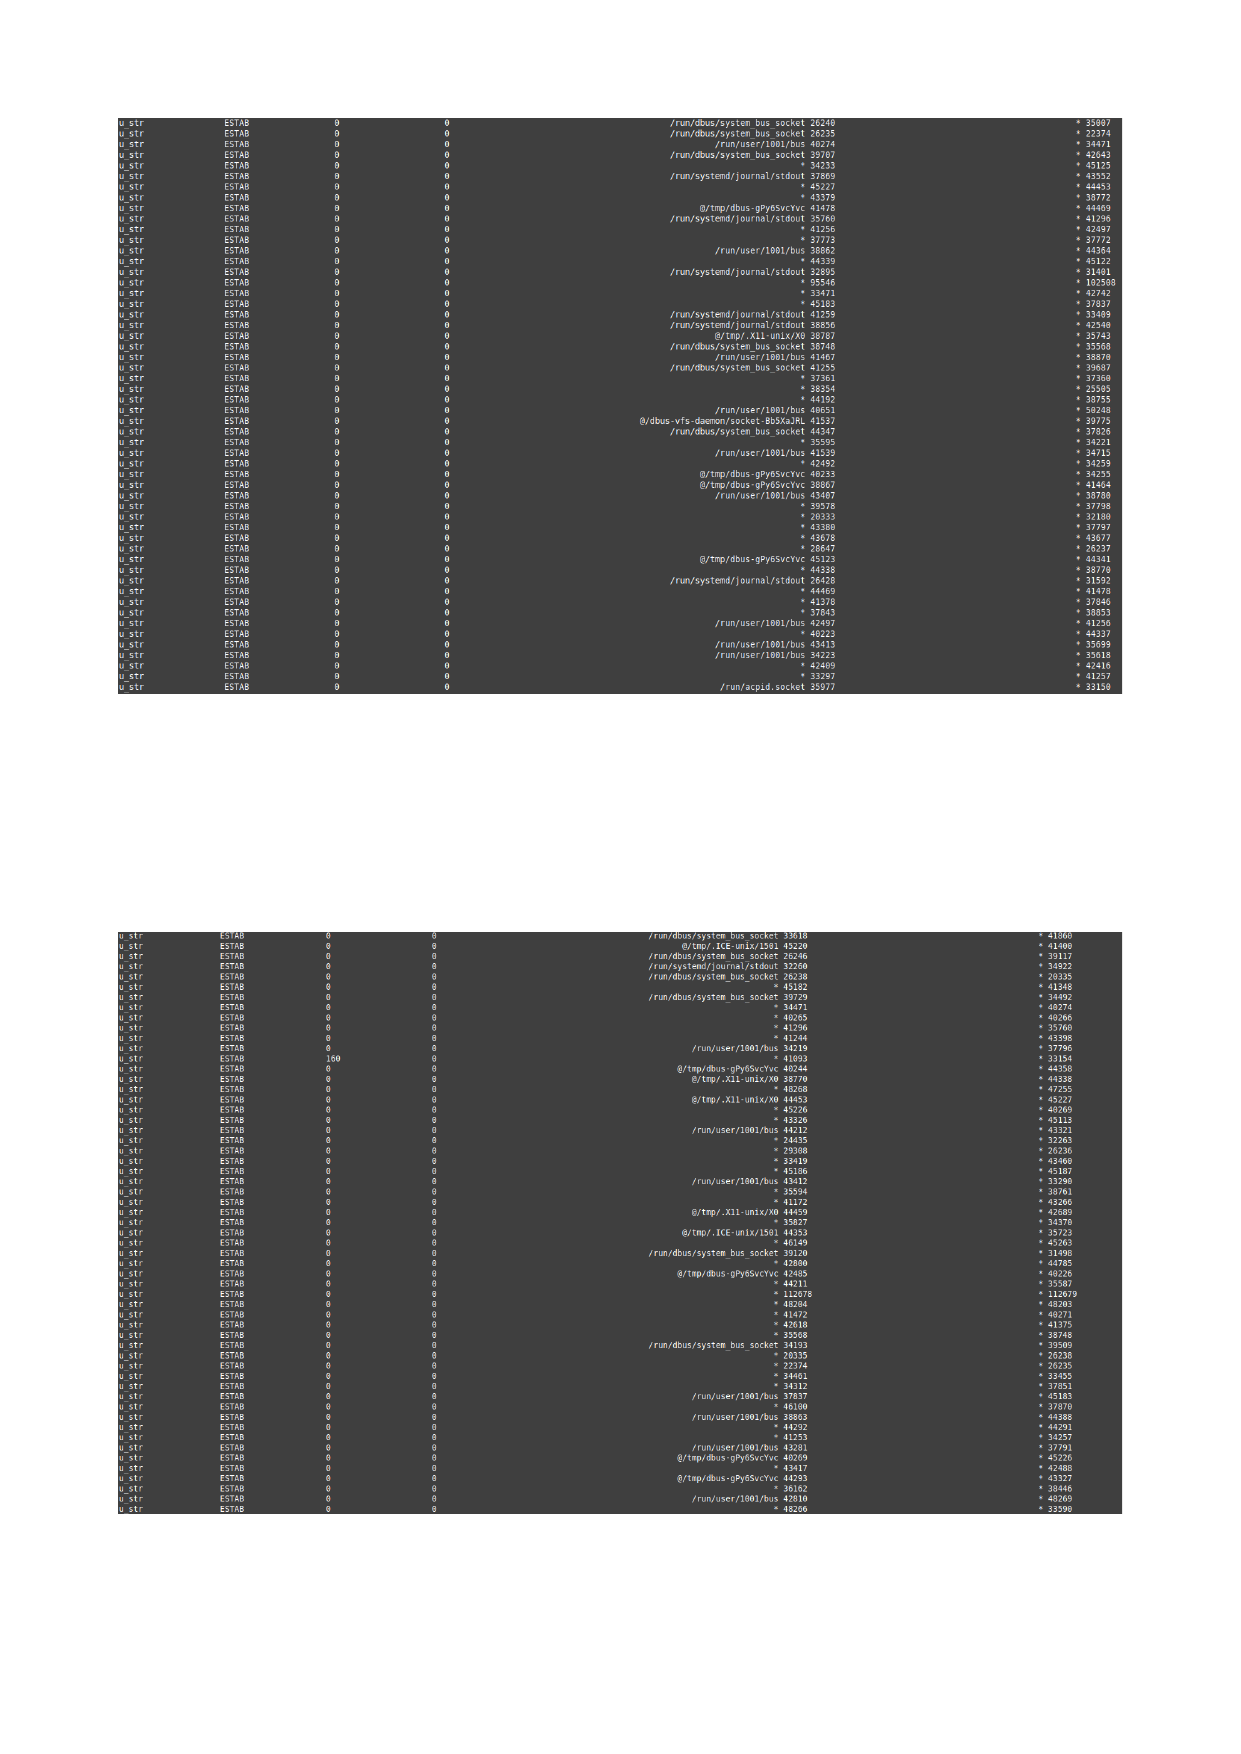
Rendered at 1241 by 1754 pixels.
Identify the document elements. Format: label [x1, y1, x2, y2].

picture [118, 118, 1123, 694]
picture [118, 932, 1123, 1514]
